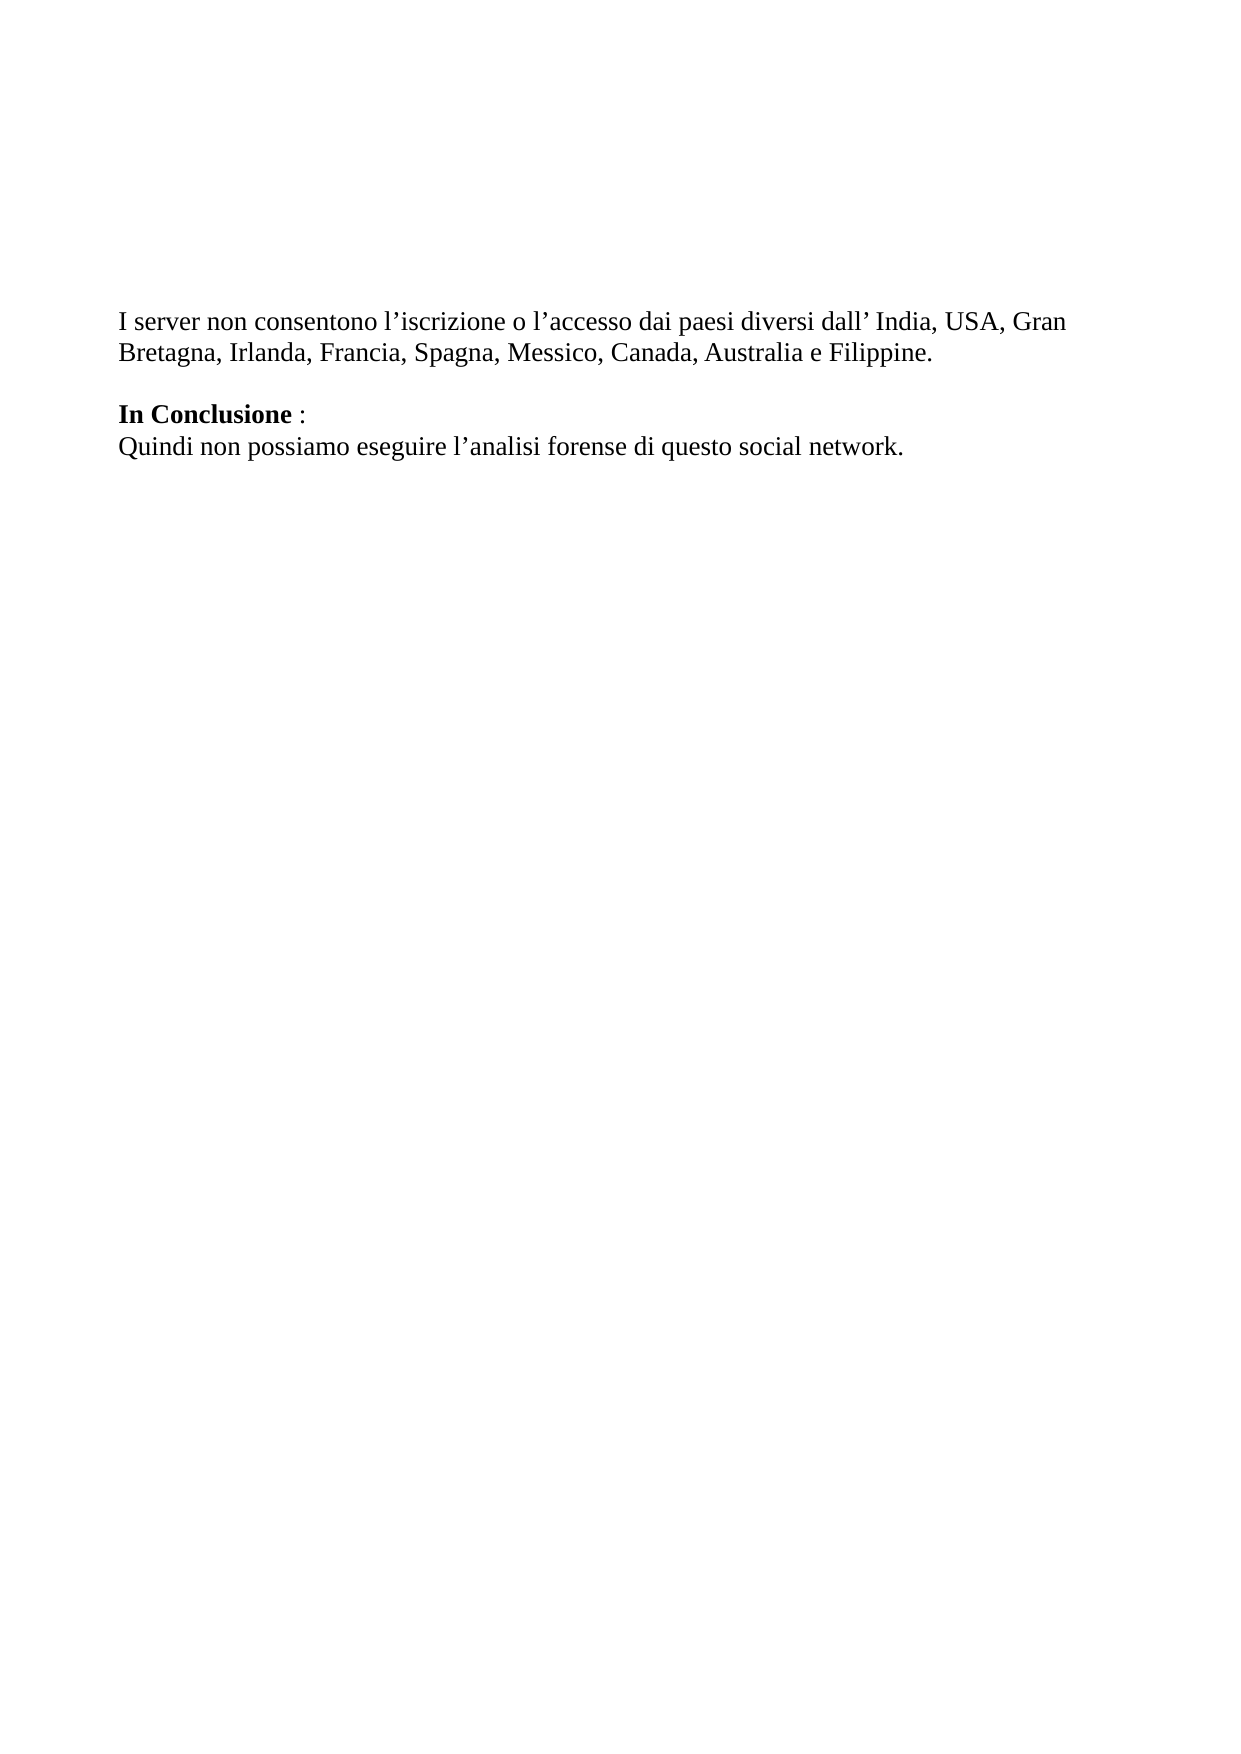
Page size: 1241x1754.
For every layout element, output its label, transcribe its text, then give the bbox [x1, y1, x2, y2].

text Quindi non possiamo eseguire l’analisi forense di questo social network. [118, 429, 1122, 554]
text In Conclusione : [118, 398, 1122, 429]
text I server non consentono l’iscrizione o l’accesso dai paesi diversi dall’ India, USA, Gran Bretagna, Irlanda, Francia, Spagna, Messico, Canada, Australia e Filippine. [118, 305, 1122, 398]
